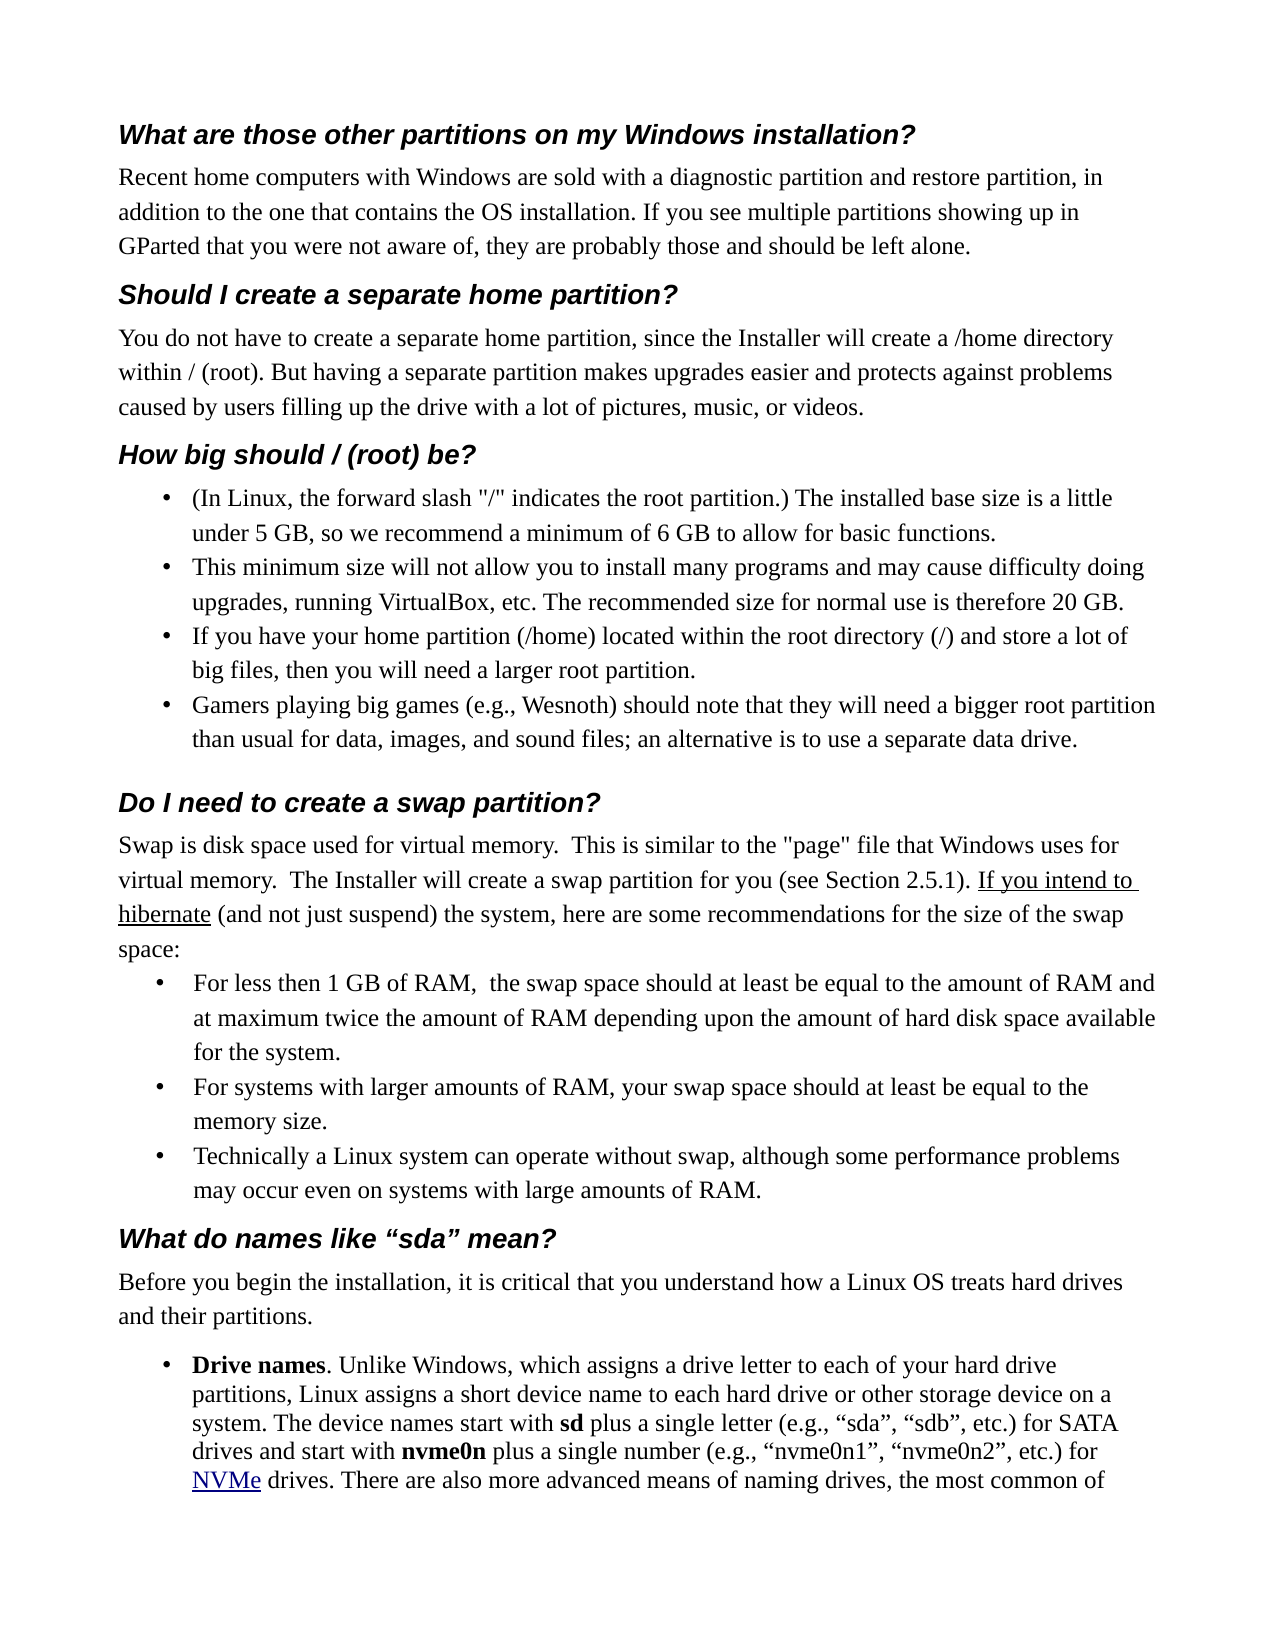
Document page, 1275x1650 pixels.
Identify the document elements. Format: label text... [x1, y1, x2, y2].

list Gamers playing big games (e.g., Wesnoth) should note that they will need a bigger root partition than usual for data, images, and sound files; an alternative is to use a separate data drive. [162, 690, 1157, 753]
subtitle What are those other partitions on my Windows installation? [118, 118, 1157, 150]
text Before you begin the installation, it is critical that you understand how a Linux OS treats hard drives and their partitions. [118, 1267, 1157, 1330]
list This minimum size will not allow you to install many programs and may cause difficulty doing upgrades, running VirtualBox, etc. The recommended size for normal use is therefore 20 GB. [162, 552, 1157, 615]
subtitle Should I create a separate home partition? [118, 278, 1157, 310]
text Swap is disk space used for virtual memory. This is similar to the "page" file that Windows uses for virtual memory. The Installer will create a swap partition for you (see Section 2.5.1). If you intend to hibernate (and not just suspend) the system, here are some recommendations for the size of the swap space: [118, 830, 1157, 963]
subtitle How big should / (root) be? [118, 439, 1157, 471]
text You do not have to create a separate home partition, since the Installer will create a /home directory within / (root). But having a separate partition makes upgrades easier and protects against problems caused by users filling up the drive with a lot of pictures, music, or videos. [118, 323, 1157, 421]
list Technically a Linux system can operate without swap, although some performance problems may occur even on systems with large amounts of RAM. [156, 1141, 1157, 1204]
list (In Linux, the forward slash "/" indicates the root partition.) The installed base size is a little under 5 GB, so we recommend a minimum of 6 GB to allow for basic functions. [162, 483, 1157, 546]
text Recent home computers with Windows are sold with a diagnostic partition and restore partition, in addition to the one that contains the OS installation. If you see multiple partitions showing up in GParted that you were not aware of, they are probably those and should be left alone. [118, 162, 1157, 260]
list For systems with larger amounts of RAM, your swap space should at least be equal to the memory size. [156, 1072, 1157, 1135]
subtitle Do I need to create a swap partition? [118, 786, 1157, 818]
subtitle What do names like “sda” mean? [118, 1222, 1157, 1254]
list For less then 1 GB of RAM, the swap space should at least be equal to the amount of RAM and at maximum twice the amount of RAM depending upon the amount of hard disk space available for the system. [156, 968, 1157, 1066]
list If you have your home partition (/home) located within the root directory (/) and store a lot of big files, then you will need a larger root partition. [162, 621, 1157, 684]
list Drive names. Unlike Windows, which assigns a drive letter to each of your hard drive partitions, Linux assigns a short device name to each hard drive or other storage device on a system. The device names start with sd plus a single letter (e.g., “sda”, “sdb”, etc.) for SATA drives and start with nvme0n plus a single number (e.g., “nvme0n1”, “nvme0n2”, etc.) for NVMe drives. There are also more advanced means of naming drives, the most common of [162, 1350, 1157, 1494]
